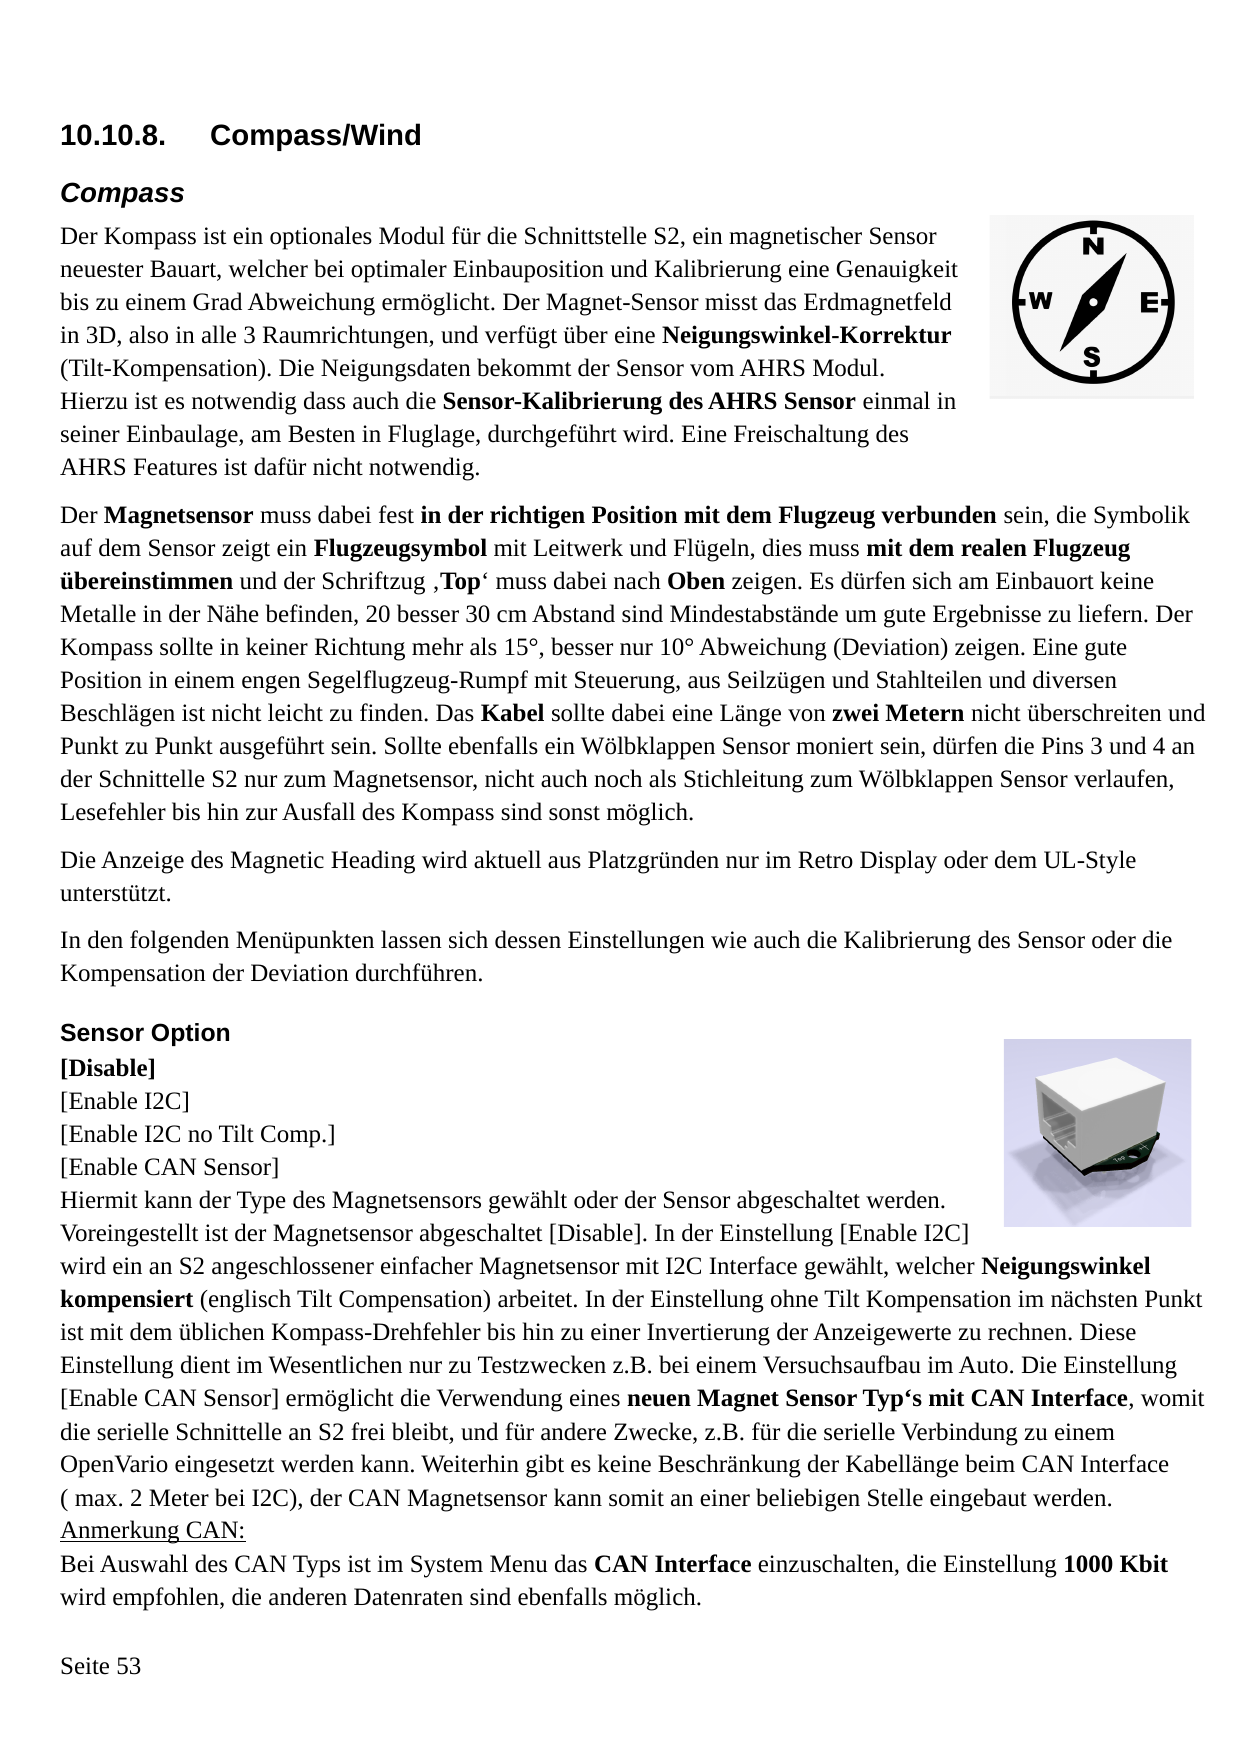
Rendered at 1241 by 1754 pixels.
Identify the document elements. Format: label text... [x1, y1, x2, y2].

text Bei Auswahl des CAN Typs ist im System Menu das CAN Interface einzuschalten, die Einstellung 1000 Kbit wird empfohlen, die anderen Datenraten sind ebenfalls möglich. [60, 1549, 1207, 1610]
text [1192, 1053, 1207, 1082]
picture [1003, 1039, 1192, 1227]
text [1192, 1152, 1207, 1181]
subtitle Compass [60, 177, 1207, 209]
text [Enable I2C no Tilt Comp.] [60, 1119, 1003, 1148]
text [Enable I2C] [60, 1086, 1003, 1115]
picture [989, 215, 1194, 399]
text [1192, 1086, 1207, 1115]
subtitle Compass/Wind [60, 118, 1207, 152]
text Anmerkung CAN: [60, 1516, 1207, 1544]
text In den folgenden Menüpunkten lassen sich dessen Einstellungen wie auch die Kalibrierung des Sensor oder die Kompensation der Deviation durchführen. [60, 925, 1207, 987]
text Der Magnetsensor muss dabei fest in der richtigen Position mit dem Flugzeug verbunden sein, die Symbolik auf dem Sensor zeigt ein Flugzeugsymbol mit Leitwerk und Flügeln, dies muss mit dem realen Flugzeug übereinstimmen und der Schriftzug ‚Top‘ muss dabei nach Oben zeigen. Es dürfen sich am Einbauort keine Metalle in der Nähe befinden, 20 besser 30 cm Abstand sind Mindestabstände um gute Ergebnisse zu liefern. Der Kompass sollte in keiner Richtung mehr als 15°, besser nur 10° Abweichung (Deviation) zeigen. Eine gute Position in einem engen Segelflugzeug-Rumpf mit Steuerung, aus Seilzügen und Stahlteilen und diversen Beschlägen ist nicht leicht zu finden. Das Kabel sollte dabei eine Länge von zwei Metern nicht überschreiten und Punkt zu Punkt ausgeführt sein. Sollte ebenfalls ein Wölbklappen Sensor moniert sein, dürfen die Pins 3 und 4 an der Schnittelle S2 nur zum Magnetsensor, nicht auch noch als Stichleitung zum Wölbklappen Sensor verlaufen, Lesefehler bis hin zur Ausfall des Kompass sind sonst möglich. [60, 500, 1207, 826]
text Die Anzeige des Magnetic Heading wird aktuell aus Platzgründen nur im Retro Display oder dem UL-Style unterstützt. [60, 845, 1207, 907]
text Der Kompass ist ein optionales Modul für die Schnittstelle S2, ein magnetischer Sensor neuester Bauart, welcher bei optimaler Einbauposition und Kalibrierung eine Genauigkeit bis zu einem Grad Abweichung ermöglicht. Der Magnet-Sensor misst das Erdmagnetfeld in 3D, also in alle 3 Raumrichtungen, und verfügt über eine Neigungswinkel-Korrektur (Tilt-Kompensation). Die Neigungsdaten bekommt der Sensor vom AHRS Modul. Hierzu ist es notwendig dass auch die Sensor-Kalibrierung des AHRS Sensor einmal in seiner Einbaulage, am Besten in Fluglage, durchgeführt wird. Eine Freischaltung des AHRS Features ist dafür nicht notwendig. [60, 221, 1207, 481]
text [Enable CAN Sensor] [60, 1152, 1003, 1181]
subtitle Sensor Option [60, 1018, 1207, 1047]
text Hiermit kann der Type des Magnetsensors gewählt oder der Sensor abgeschaltet werden. Voreingestellt ist der Magnetsensor abgeschaltet [Disable]. In der Einstellung [Enable I2C] wird ein an S2 angeschlossener einfacher Magnetsensor mit I2C Interface gewählt, welcher Neigungswinkel kompensiert (englisch Tilt Compensation) arbeitet. In der Einstellung ohne Tilt Kompensation im nächsten Punkt ist mit dem üblichen Kompass-Drehfehler bis hin zu einer Invertierung der Anzeigewerte zu rechnen. Diese Einstellung dient im Wesentlichen nur zu Testzwecken z.B. bei einem Versuchsaufbau im Auto. Die Einstellung [Enable CAN Sensor] ermöglicht die Verwendung eines neuen Magnet Sensor Typ‘s mit CAN Interface, womit die serielle Schnittelle an S2 frei bleibt, und für andere Zwecke, z.B. für die serielle Verbindung zu einem OpenVario eingesetzt werden kann. Weiterhin gibt es keine Beschränkung der Kabellänge beim CAN Interface ( max. 2 Meter bei I2C), der CAN Magnetsensor kann somit an einer beliebigen Stelle eingebaut werden. [60, 1185, 1207, 1511]
text [Disable] [60, 1053, 1003, 1082]
